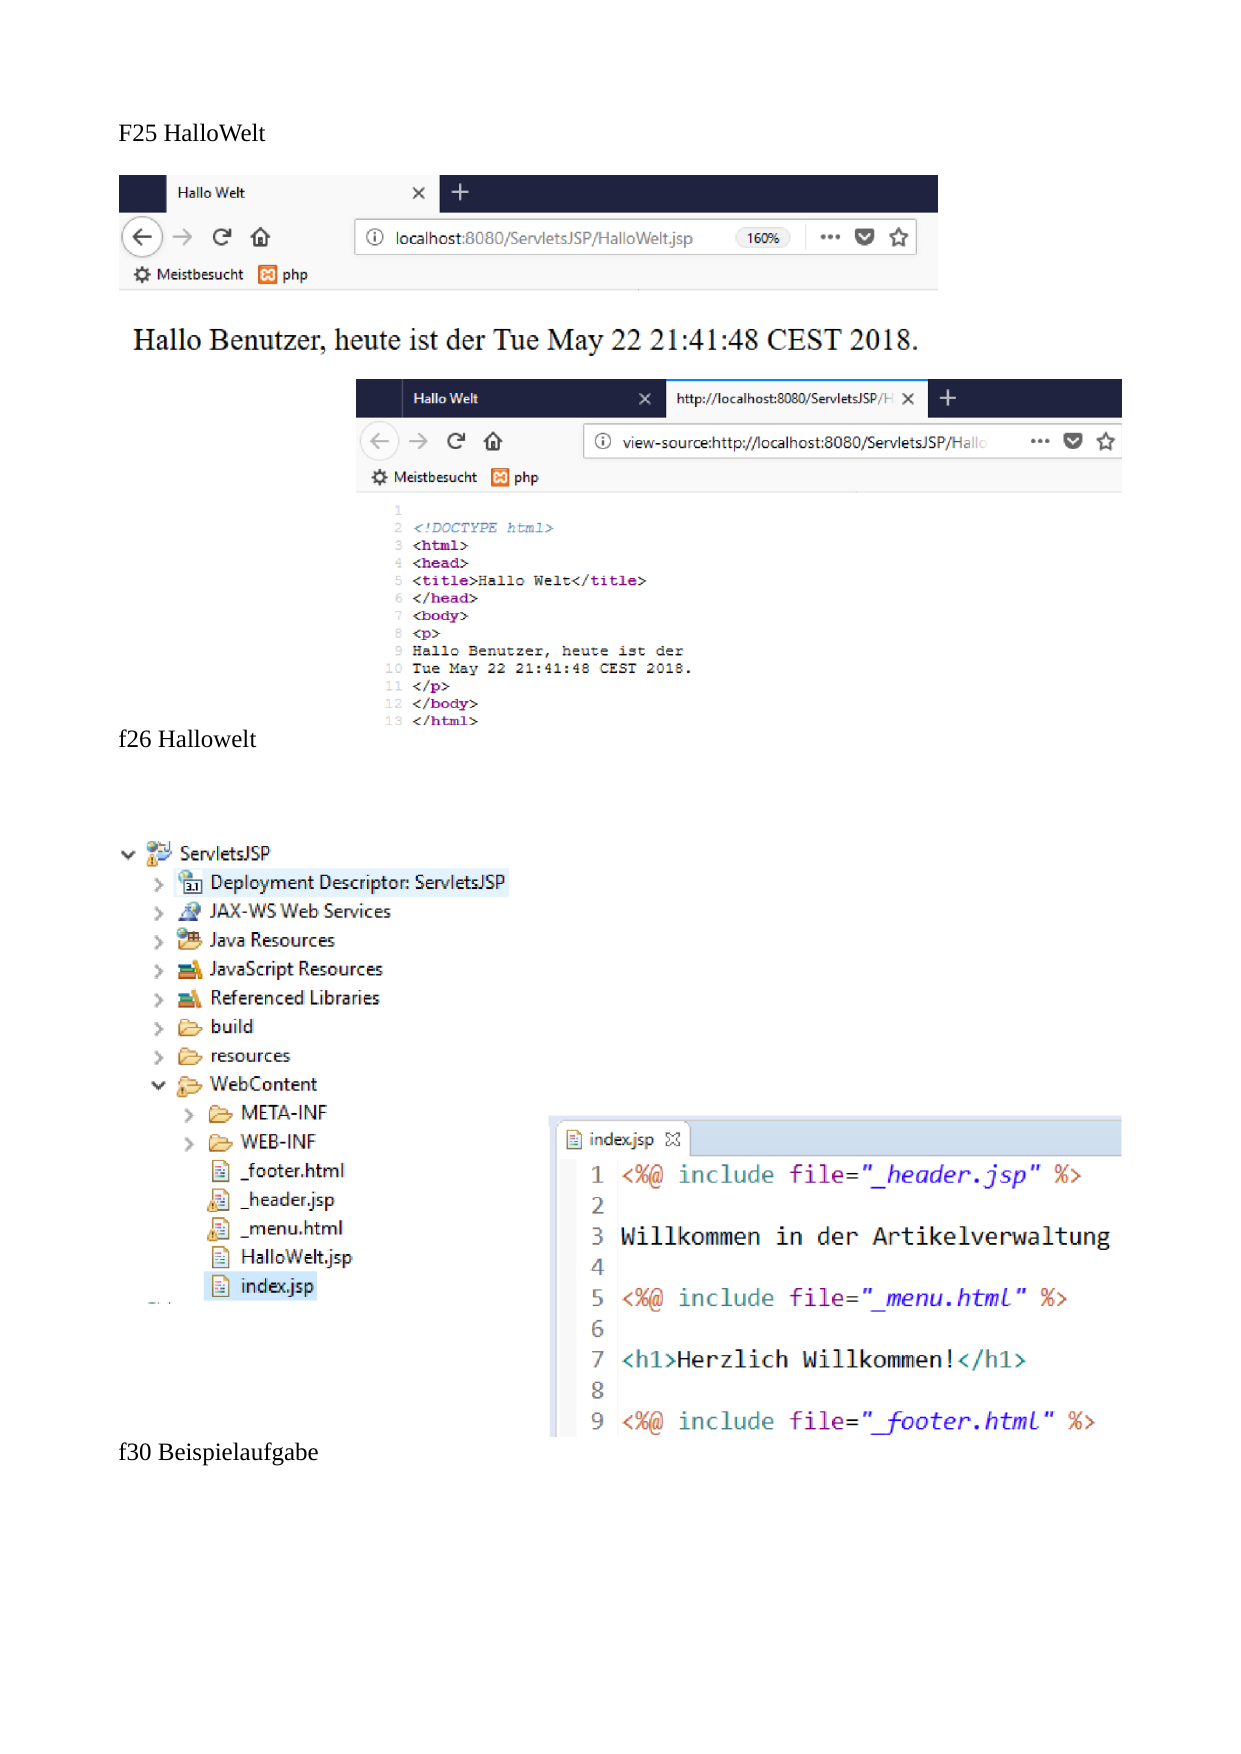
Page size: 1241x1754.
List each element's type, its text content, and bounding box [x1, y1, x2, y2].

picture [118, 175, 1122, 725]
text f30 Beispielaufgabe [118, 1437, 1122, 1465]
picture [118, 839, 1122, 1437]
text F25 HalloWelt [118, 118, 1122, 147]
text f26 Hallowelt [118, 725, 1122, 753]
